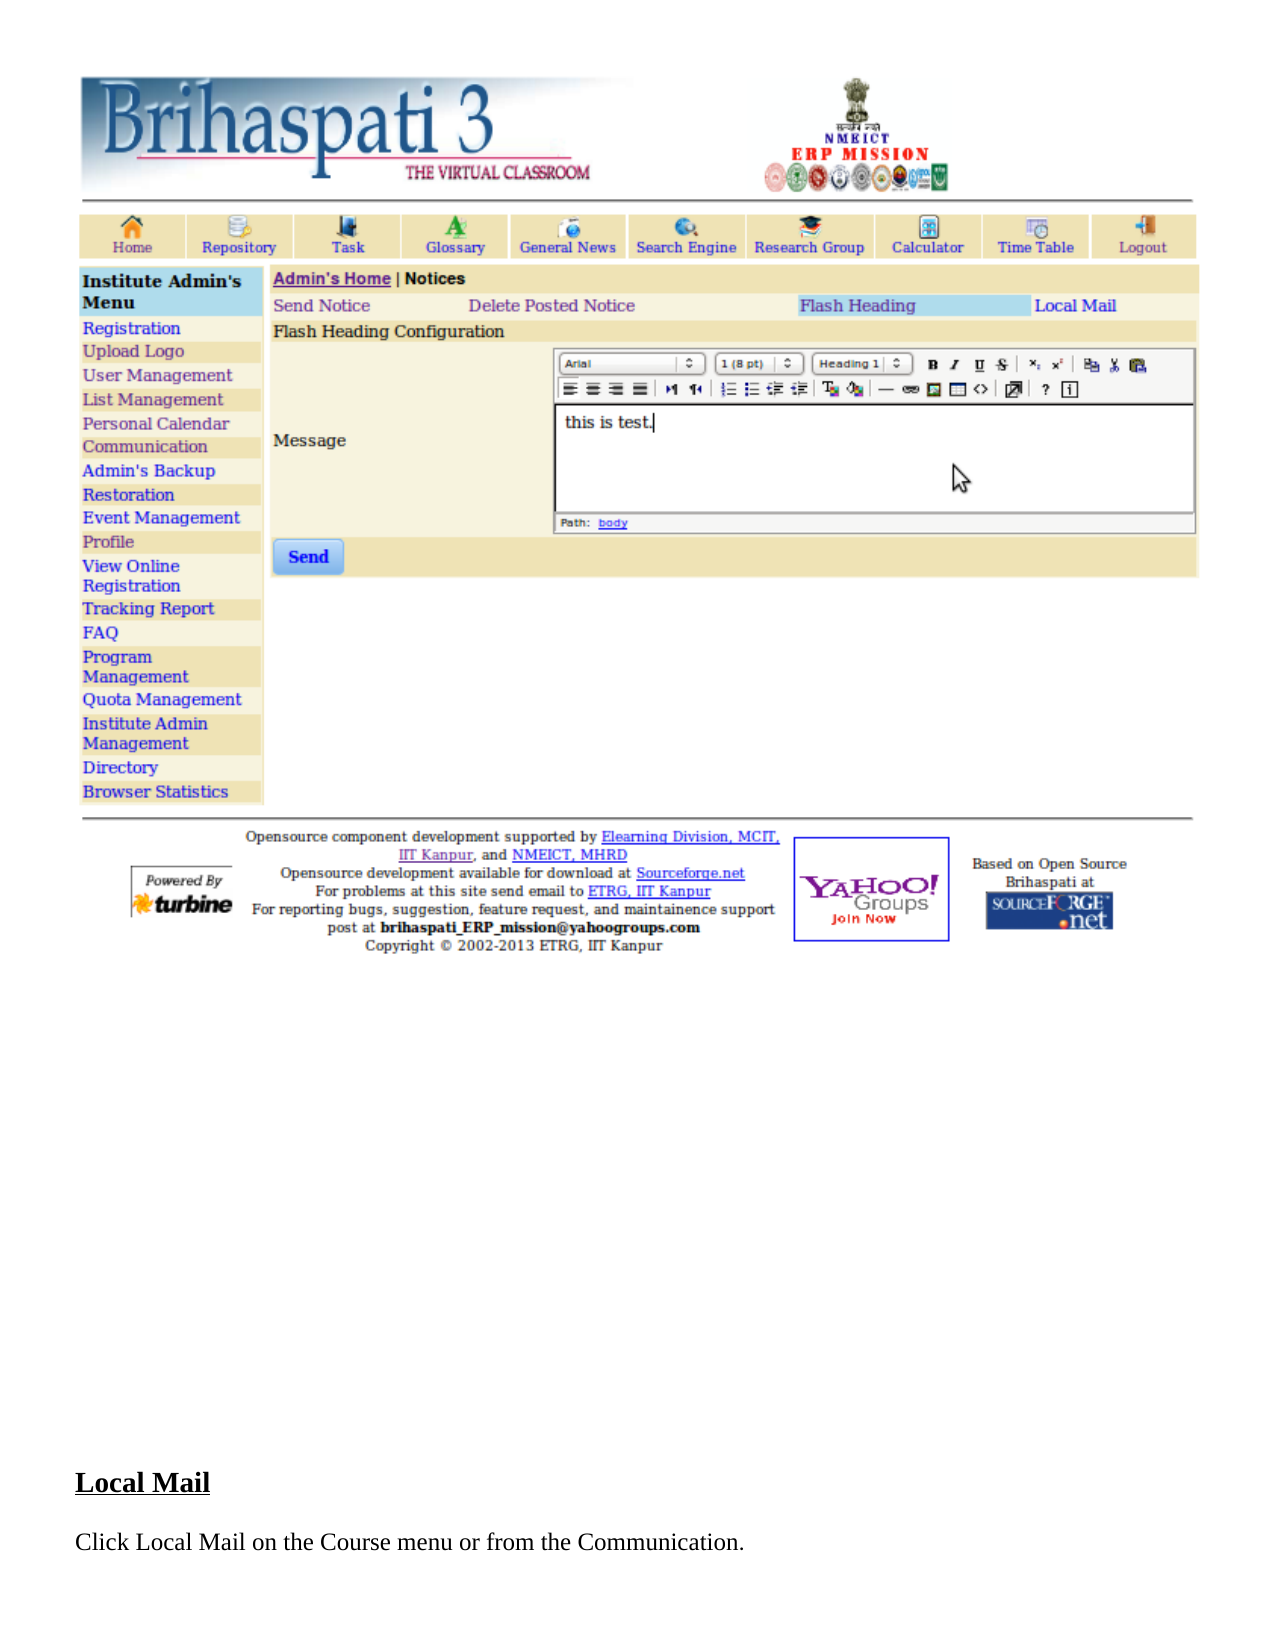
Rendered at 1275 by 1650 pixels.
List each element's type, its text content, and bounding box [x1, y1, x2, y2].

text Local Mail [75, 1465, 1200, 1498]
picture [75, 75, 1200, 969]
text Click Local Mail on the Course menu or from the Communication. [75, 1527, 1200, 1556]
